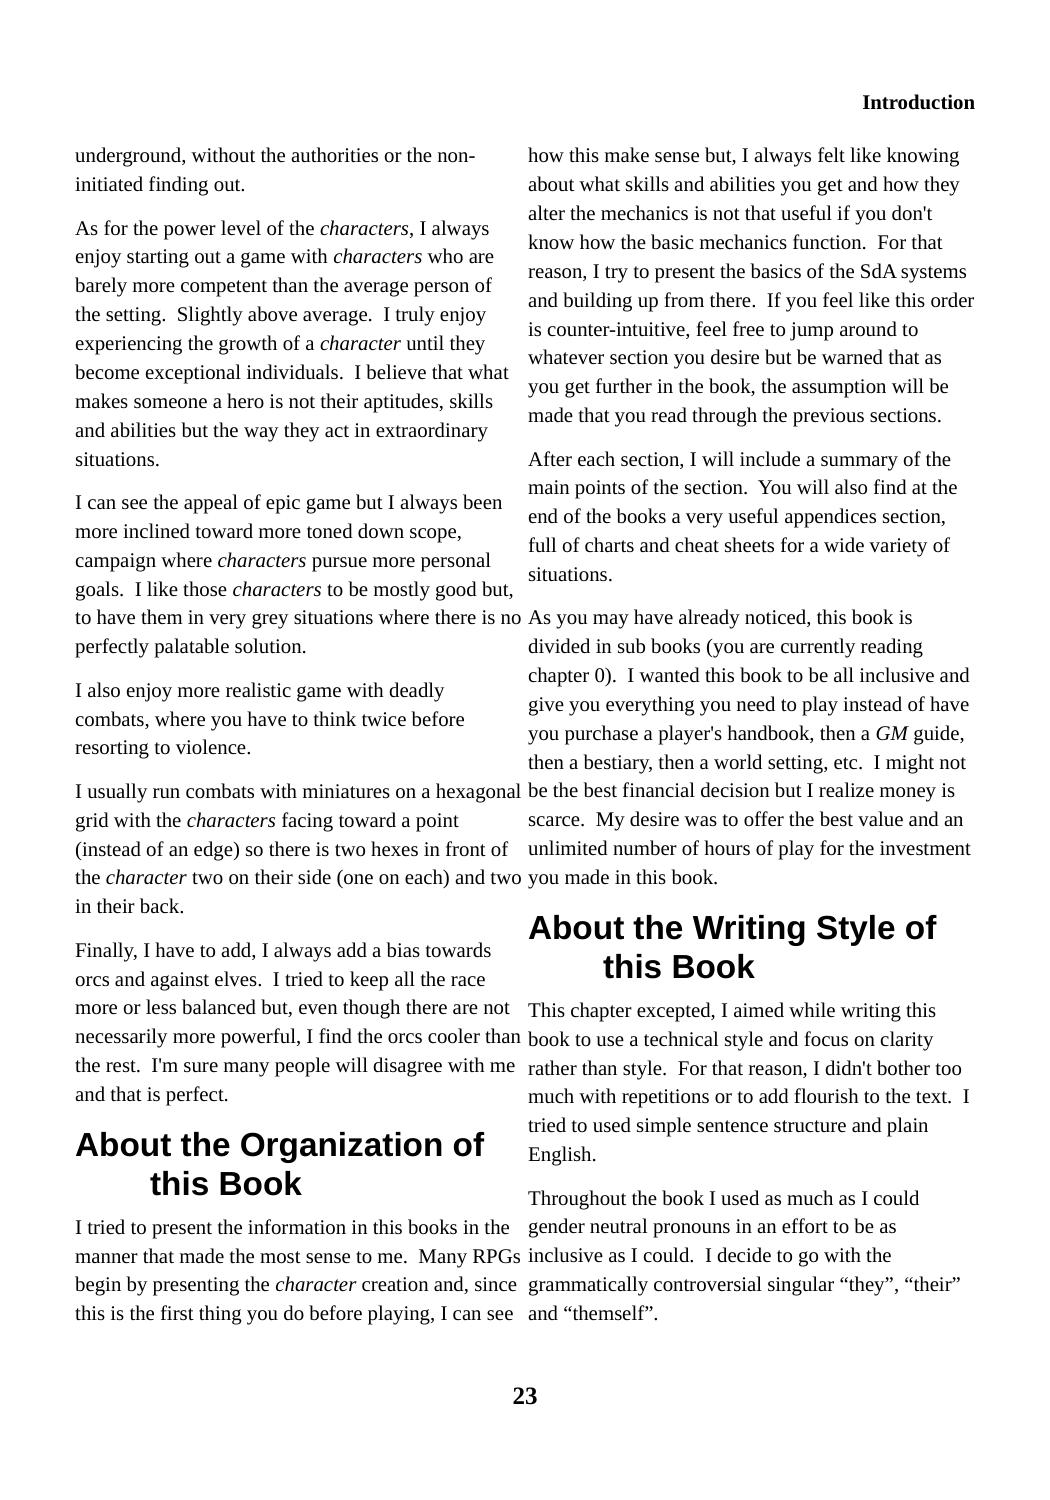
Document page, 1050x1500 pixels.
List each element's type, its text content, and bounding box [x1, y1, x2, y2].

text After each section, I will include a summary of the main points of the section. You will also find at the end of the books a very useful appendices section, full of charts and cheat sheets for a wide variety of situations. [528, 446, 975, 586]
text underground, without the authorities or the non-initiated finding out. [75, 143, 522, 196]
text As for the power level of the characters, I always enjoy starting out a game with characters who are barely more competent than the average person of the setting. Slightly above average. I truly enjoy experiencing the growth of a character until they become exceptional individuals. I believe that what makes someone a hero is not their aptitudes, skills and abilities but the way they act in extraordinary situations. [75, 216, 522, 471]
text I usually run combats with miniatures on a hexagonal grid with the characters facing toward a point (instead of an edge) so there is two hexes in front of the character two on their side (one on each) and two in their back. [75, 779, 522, 918]
text I can see the appeal of epic game but I always been more inclined toward more toned down scope, campaign where characters pursue more personal goals. I like those characters to be mostly good but, to have them in very grey situations where there is no perfectly palatable solution. [75, 490, 522, 658]
subtitle About the Writing Style of this Book [528, 908, 975, 985]
text Throughout the book I used as much as I could gender neutral pronouns in an effort to be as inclusive as I could. I decide to go with the grammatically controversial singular “they”, “their” and “themself”. [528, 1186, 975, 1325]
text I tried to present the information in this books in the manner that made the most sense to me. Many RPGs begin by presenting the character creation and, since this is the first thing you do before playing, I can see [75, 1215, 522, 1325]
text Finally, I have to add, I always add a bias towards orcs and against elves. I tried to keep all the race more or less balanced but, even though there are not necessarily more powerful, I find the orcs cooler than the rest. I'm sure many people will disagree with me and that is perfect. [75, 938, 522, 1106]
subtitle About the Organization of this Book [75, 1125, 522, 1202]
text This chapter excepted, I aimed while writing this book to use a technical style and focus on clarity rather than style. For that reason, I didn't bother too much with repetitions or to add flourish to the text. I tried to used simple sentence structure and plain English. [528, 998, 975, 1166]
text how this make sense but, I always felt like knowing about what skills and abilities you get and how they alter the mechanics is not that useful if you don't know how the basic mechanics function. For that reason, I try to present the basics of the SdA systems and building up from there. If you feel like this order is counter-intuitive, feel free to jump around to whatever section you desire but be warned that as you get further in the book, the assumption will be made that you read through the previous sections. [528, 143, 975, 427]
text I also enjoy more realistic game with deadly combats, where you have to think twice before resorting to violence. [75, 678, 522, 759]
text As you may have already noticed, this book is divided in sub books (you are currently reading chapter 0). I wanted this book to be all inclusive and give you everything you need to play instead of have you purchase a player's handbook, then a GM guide, then a bestiary, then a world setting, etc. I might not be the best financial decision but I realize money is scarce. My desire was to offer the best value and an unlimited number of hours of play for the investment you made in this book. [528, 605, 975, 889]
